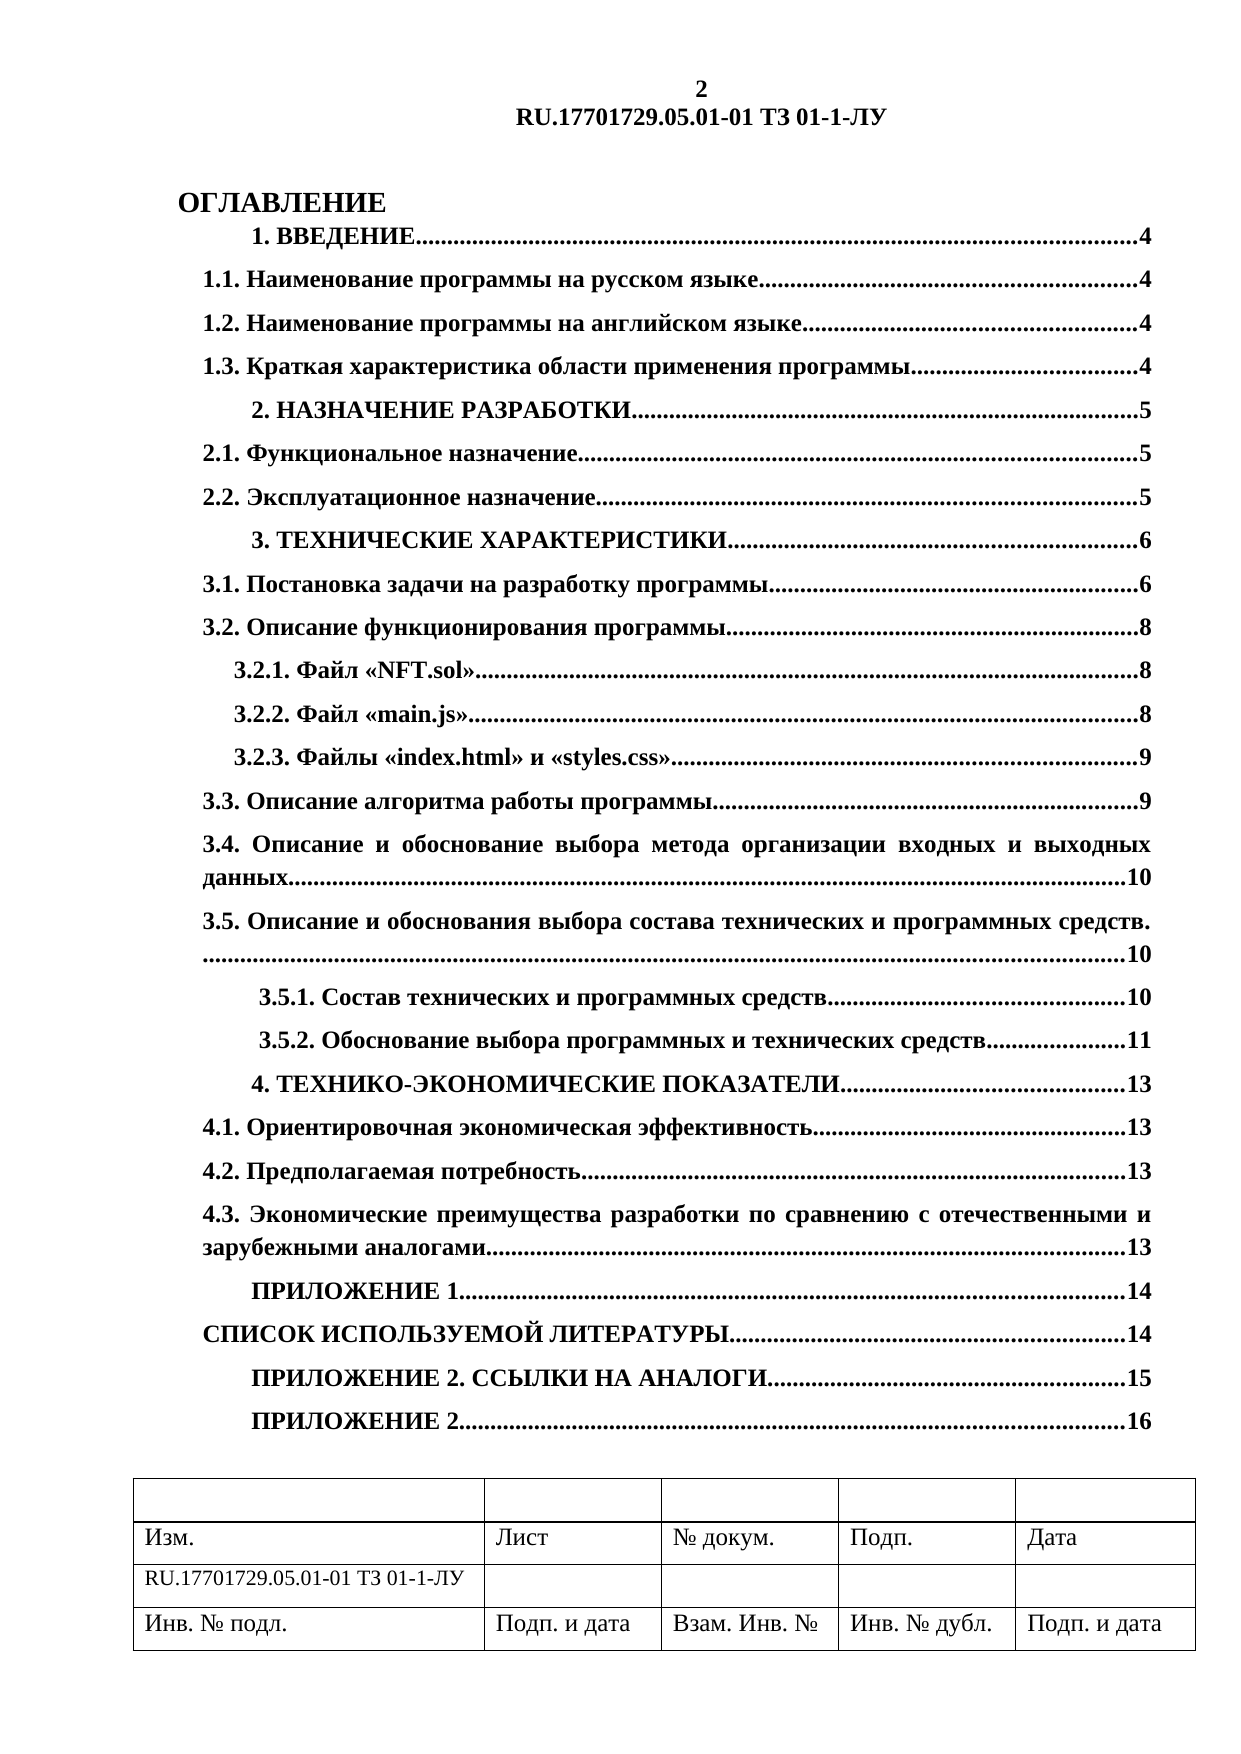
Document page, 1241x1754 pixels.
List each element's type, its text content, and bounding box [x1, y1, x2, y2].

text 3.1. Постановка задачи на разработку программы 6 [202, 569, 1152, 597]
text 1.1. Наименование программы на русском языке 4 [202, 264, 1152, 293]
text 3. ТЕХНИЧЕСКИЕ ХАРАКТЕРИСТИКИ 6 [177, 525, 1152, 554]
text ПРИЛОЖЕНИЕ 2. ССЫЛКИ НА АНАЛОГИ. 15 [177, 1363, 1152, 1391]
text 4. ТЕХНИКО-ЭКОНОМИЧЕСКИЕ ПОКАЗАТЕЛИ 13 [177, 1069, 1152, 1098]
text 3.2. Описание функционирования программы 8 [202, 612, 1152, 641]
text 2. НАЗНАЧЕНИЕ РАЗРАБОТКИ 5 [177, 395, 1152, 424]
text 3.3. Описание алгоритма работы программы 9 [202, 786, 1152, 814]
text 3.2.2. Файл «main.js» 8 [202, 699, 1152, 728]
text 3.4. Описание и обоснование выбора метода организации входных и выходных данных 10 [202, 829, 1152, 891]
text 1.3. Краткая характеристика области применения программы 4 [202, 351, 1152, 380]
text СПИСОК ИСПОЛЬЗУЕМОЙ ЛИТЕРАТУРЫ 14 [202, 1319, 1152, 1348]
text 3.5.2. Обоснование выбора программных и технических средств 11 [227, 1026, 1152, 1054]
text ПРИЛОЖЕНИЕ 1 14 [177, 1276, 1152, 1304]
text 4.1. Ориентировочная экономическая эффективность 13 [202, 1112, 1152, 1141]
text 4.2. Предполагаемая потребность 13 [202, 1156, 1152, 1185]
text 1. ВВЕДЕНИЕ 4 [177, 221, 1152, 250]
text ПРИЛОЖЕНИЕ 2 16 [177, 1406, 1152, 1435]
text 1.2. Наименование программы на английском языке 4 [202, 308, 1152, 337]
subtitle ОГЛАВЛЕНИЕ [177, 185, 1152, 218]
text 2.1. Функциональное назначение 5 [202, 438, 1152, 467]
text 3.5.1. Состав технических и программных средств 10 [227, 982, 1152, 1011]
text 4.3. Экономические преимущества разработки по сравнению с отечественными и зарубежными аналогами. 13 [202, 1199, 1152, 1261]
text 2.2. Эксплуатационное назначение 5 [202, 482, 1152, 511]
text 3.2.3. Файлы «index.html» и «styles.css» 9 [202, 742, 1152, 771]
text 3.2.1. Файл «NFT.sol» 8 [202, 656, 1152, 684]
text 3.5. Описание и обоснования выбора состава технических и программных средств. 10 [202, 906, 1152, 967]
